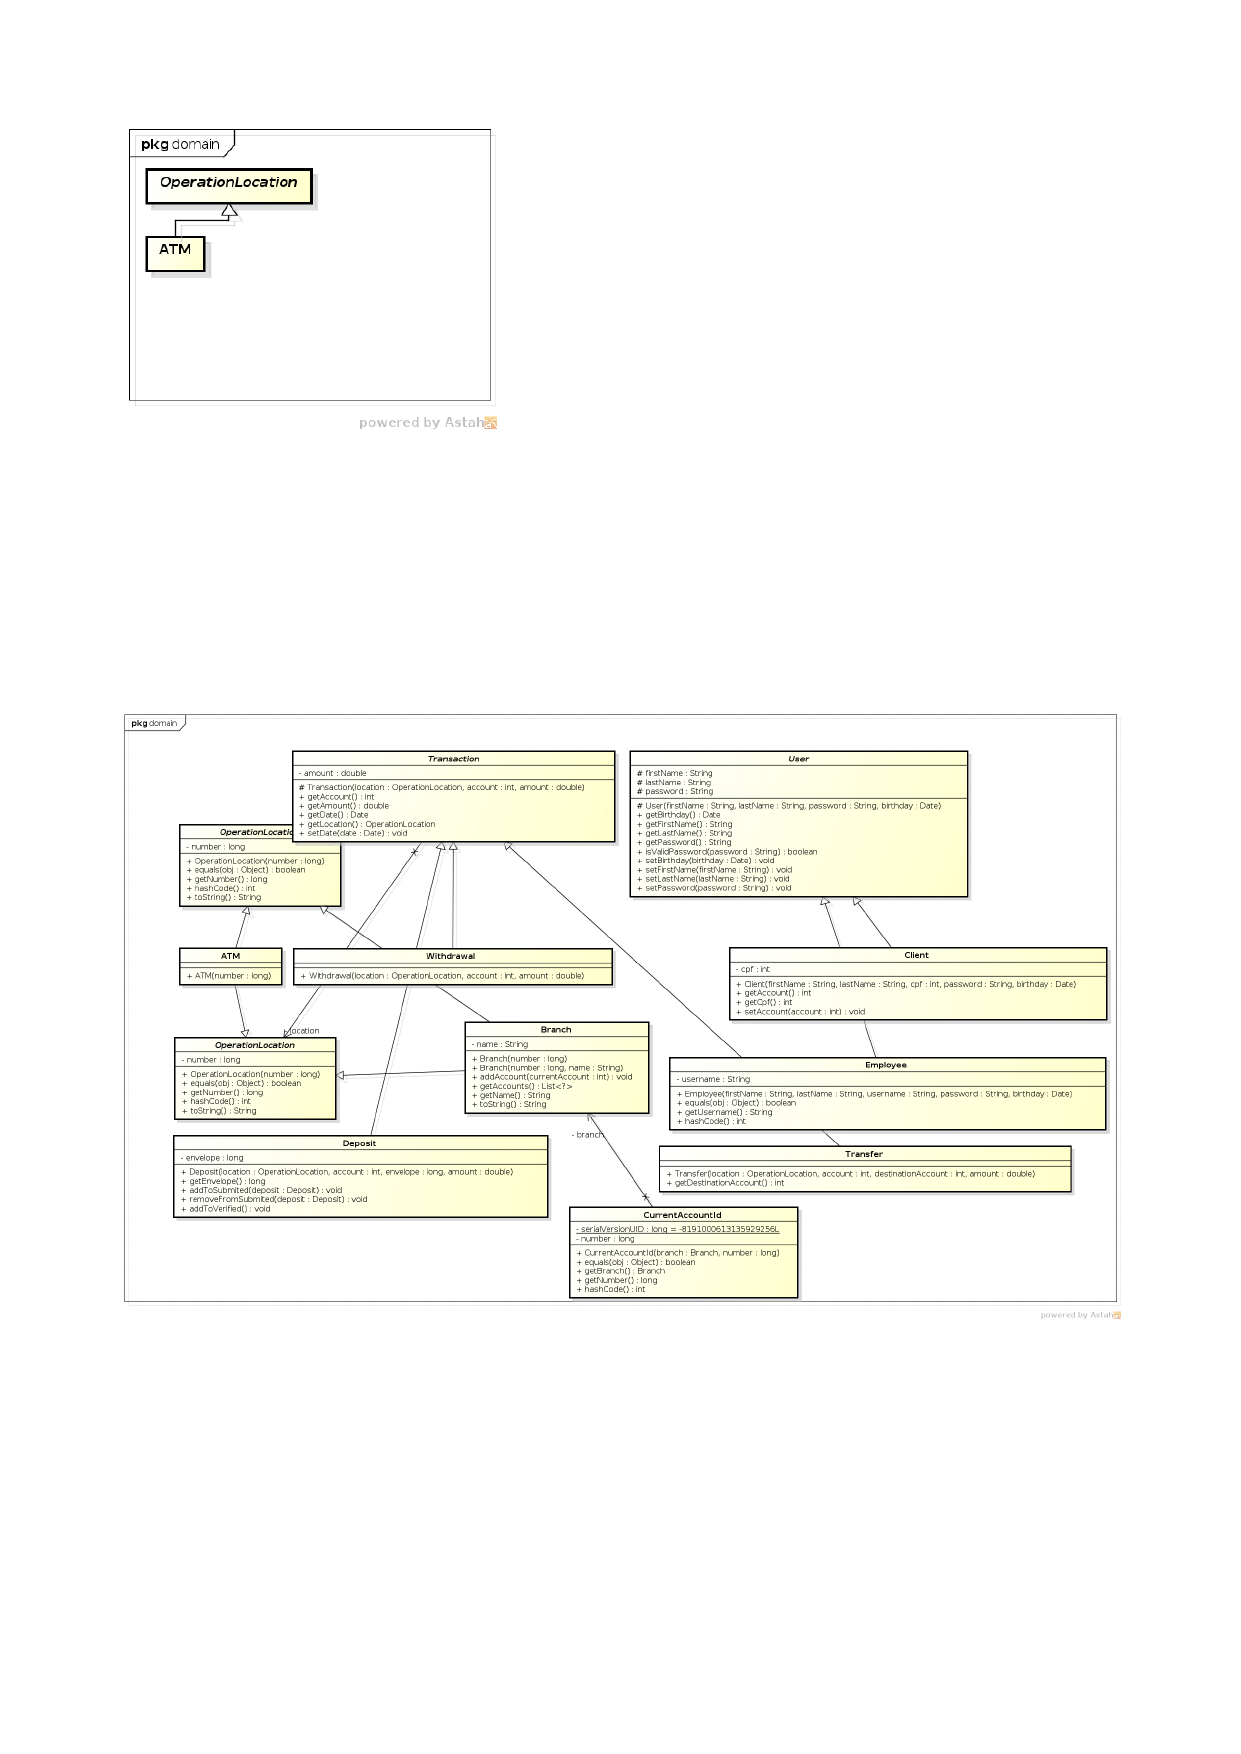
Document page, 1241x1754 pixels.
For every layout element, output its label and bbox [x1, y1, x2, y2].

picture [118, 118, 501, 433]
picture [118, 708, 1123, 1321]
